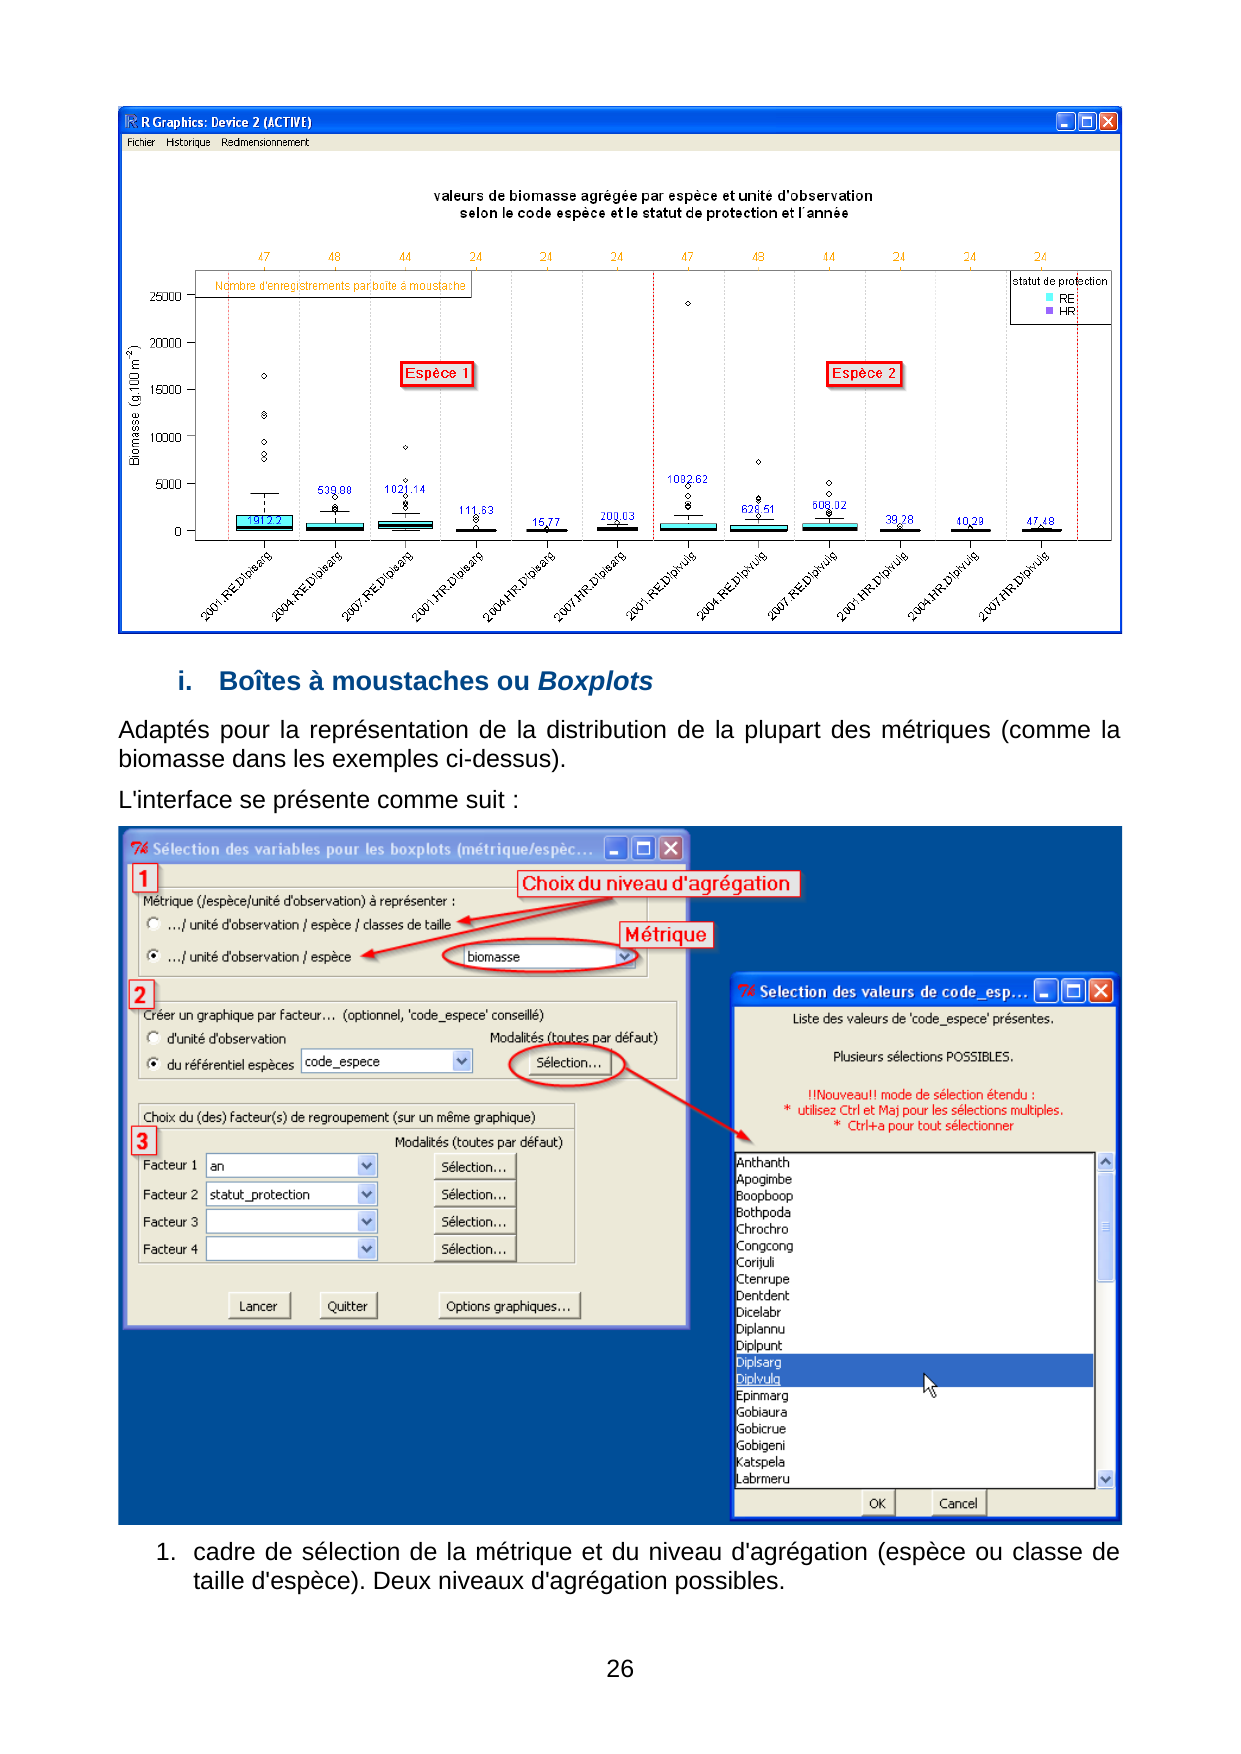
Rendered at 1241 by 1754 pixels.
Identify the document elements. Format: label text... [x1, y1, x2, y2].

text L'interface se présente comme suit : [118, 785, 1122, 814]
subtitle Boîtes à moustaches ou Boxplots [177, 665, 1122, 697]
picture [118, 826, 1123, 1525]
text Adaptés pour la représentation de la distribution de la plupart des métriques (comme la biomasse dans les exemples ci-dessus). [118, 715, 1122, 772]
list cadre de sélection de la métrique et du niveau d'agrégation (espèce ou classe de taille d'espèce). Deux niveaux d'agrégation possibles. [156, 1537, 1122, 1595]
picture [118, 106, 1123, 634]
